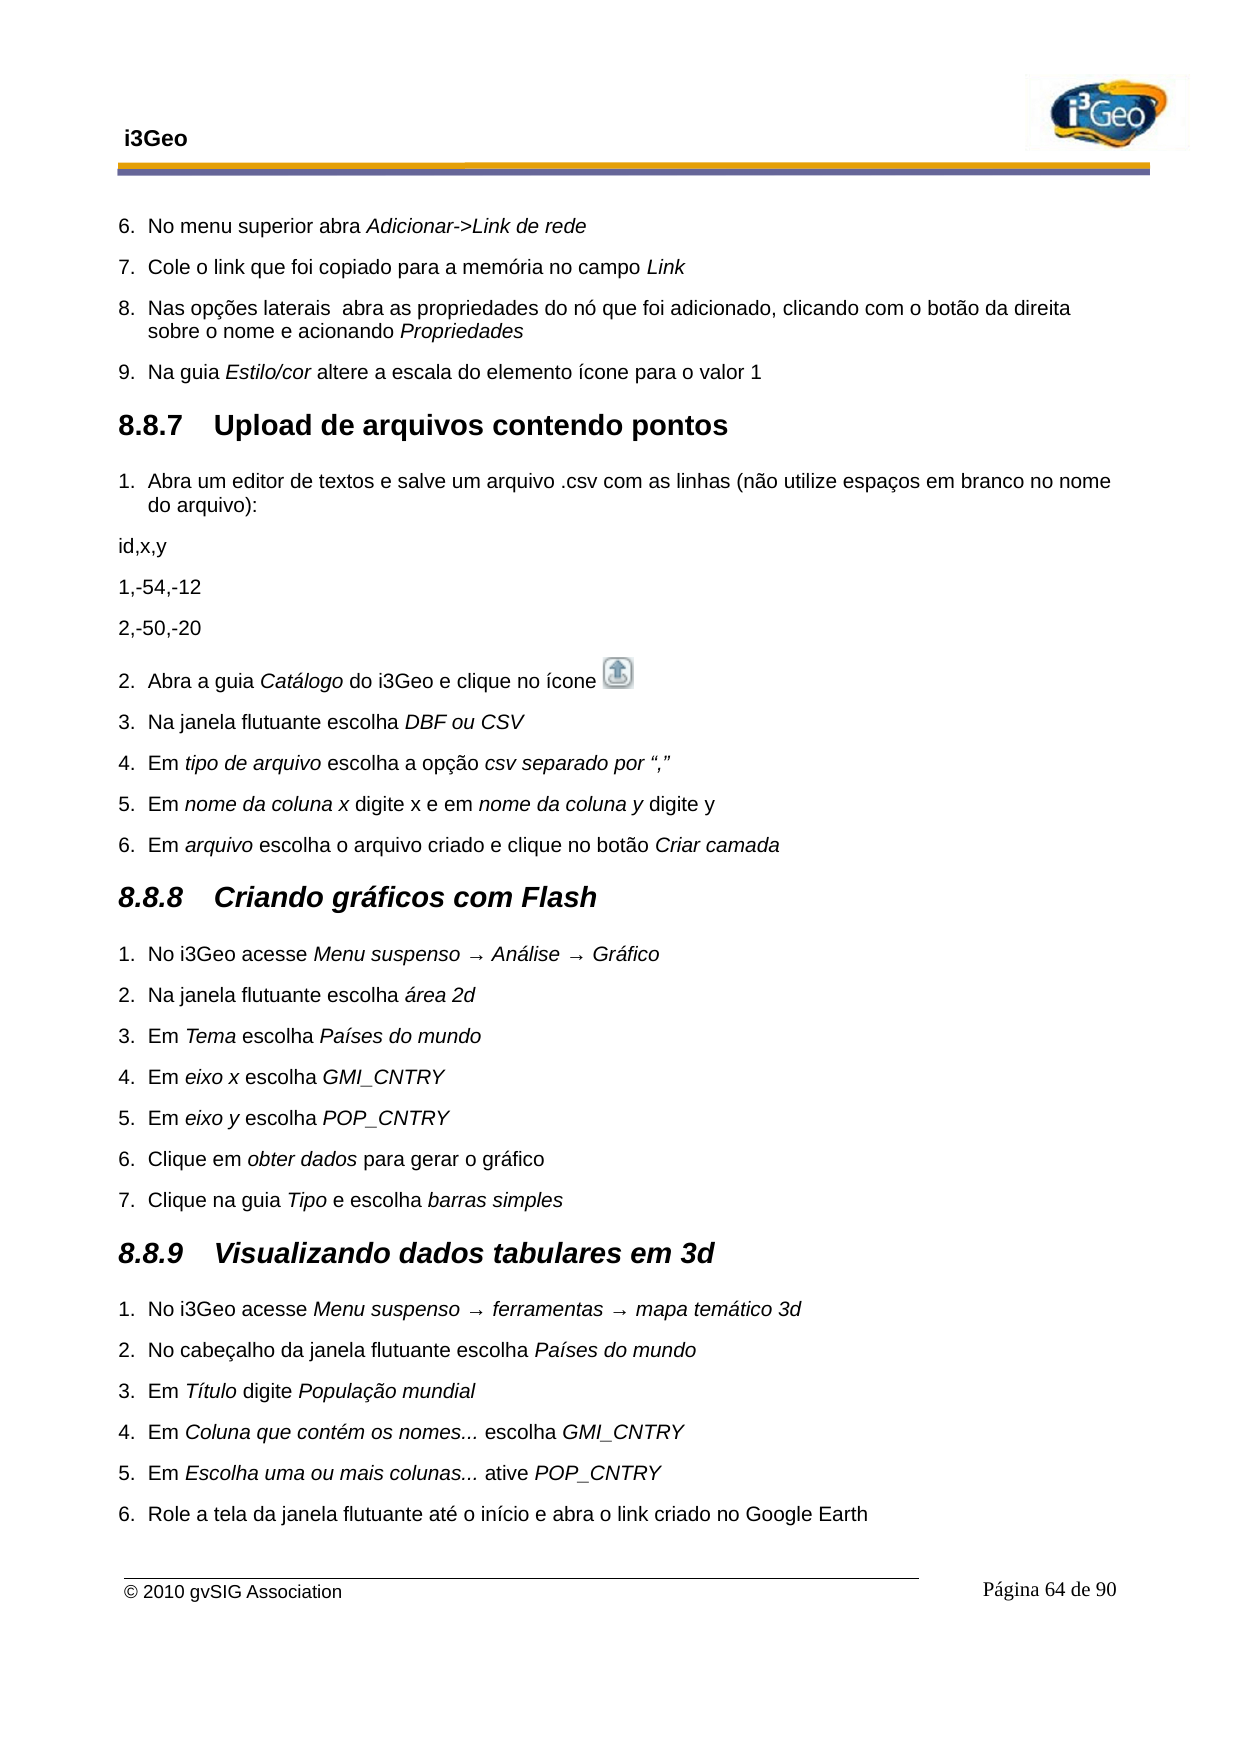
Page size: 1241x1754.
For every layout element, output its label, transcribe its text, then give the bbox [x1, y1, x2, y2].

list Nas opções laterais abra as propriedades do nó que foi adicionado, clicando com o botão da direita sobre o nome e acionando Propriedades [118, 296, 1122, 343]
list No i3Geo acesse Menu suspenso → Análise → Gráfico [118, 943, 1122, 966]
list No menu superior abra Adicionar->Link de rede [118, 214, 1122, 238]
list Cole o link que foi copiado para a memória no campo Link [118, 255, 1122, 279]
list Em nome da coluna x digite x e em nome da coluna y digite y [118, 792, 1122, 816]
list Em eixo y escolha POP_CNTRY [118, 1107, 1122, 1130]
list Em Tema escolha Países do mundo [118, 1025, 1122, 1048]
list Na janela flutuante escolha área 2d [118, 984, 1122, 1007]
picture [602, 657, 634, 689]
list Em Coluna que contém os nomes... escolha GMI_CNTRY [118, 1421, 1122, 1444]
list No cabeçalho da janela flutuante escolha Países do mundo [118, 1339, 1122, 1362]
text id,x,y [118, 534, 1122, 557]
text 1,-54,-12 [118, 575, 1122, 598]
list Em tipo de arquivo escolha a opção csv separado por “,” [118, 751, 1122, 774]
list Abra a guia Catálogo do i3Geo e clique no ícone [118, 657, 1122, 693]
list Clique em obter dados para gerar o gráfico [118, 1147, 1122, 1171]
subtitle Upload de arquivos contendo pontos [118, 409, 1122, 441]
list Em Título digite População mundial [118, 1380, 1122, 1403]
list Role a tela da janela flutuante até o início e abra o link criado no Google Earth [118, 1503, 1122, 1526]
list Em Escolha uma ou mais colunas... ative POP_CNTRY [118, 1462, 1122, 1485]
subtitle Visualizando dados tabulares em 3d [118, 1237, 1122, 1269]
subtitle Criando gráficos com Flash [118, 881, 1122, 914]
list Abra um editor de textos e salve um arquivo .csv com as linhas (não utilize espaços em branco no nome do arquivo): [118, 470, 1122, 517]
text 2,-50,-20 [118, 616, 1122, 639]
list Na janela flutuante escolha DBF ou CSV [118, 710, 1122, 734]
list No i3Geo acesse Menu suspenso → ferramentas → mapa temático 3d [118, 1298, 1122, 1321]
list Em arquivo escolha o arquivo criado e clique no botão Criar camada [118, 833, 1122, 856]
list Clique na guia Tipo e escolha barras simples [118, 1188, 1122, 1212]
list Na guia Estilo/cor altere a escala do elemento ícone para o valor 1 [118, 361, 1122, 384]
list Em eixo x escolha GMI_CNTRY [118, 1066, 1122, 1089]
picture [1025, 74, 1191, 151]
